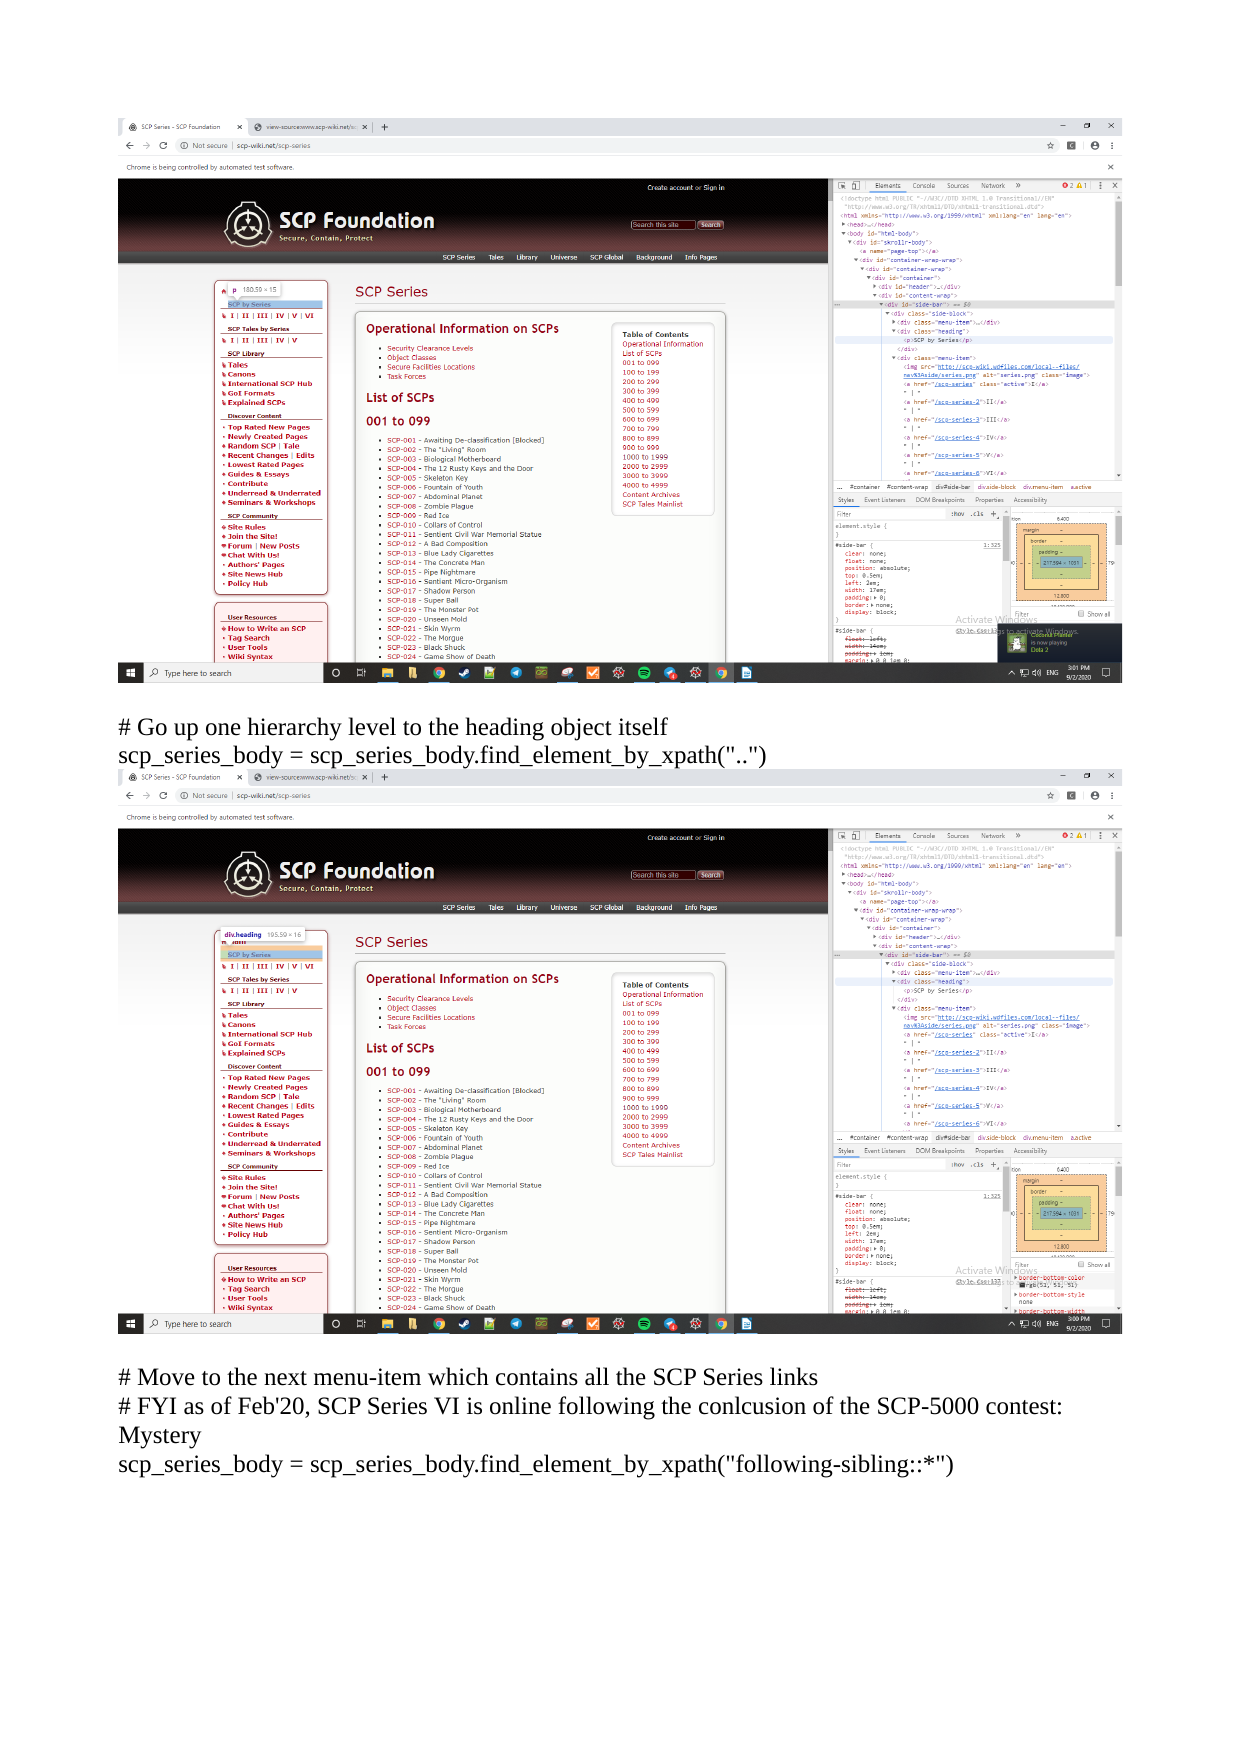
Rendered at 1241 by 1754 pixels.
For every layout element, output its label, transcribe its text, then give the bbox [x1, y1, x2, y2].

picture [118, 118, 1123, 683]
text # Move to the next menu-item which contains all the SCP Series links [118, 1362, 1122, 1391]
text scp_series_body = scp_series_body.find_element_by_xpath("..") [118, 740, 1122, 769]
picture [118, 769, 1123, 1334]
text # FYI as of Feb'20, SCP Series VI is online following the conlcusion of the SCP-5000 contest: Mystery [118, 1391, 1122, 1449]
text scp_series_body = scp_series_body.find_element_by_xpath("following-sibling::*") [118, 1449, 1122, 1477]
text # Go up one hierarchy level to the heading object itself [118, 712, 1122, 740]
